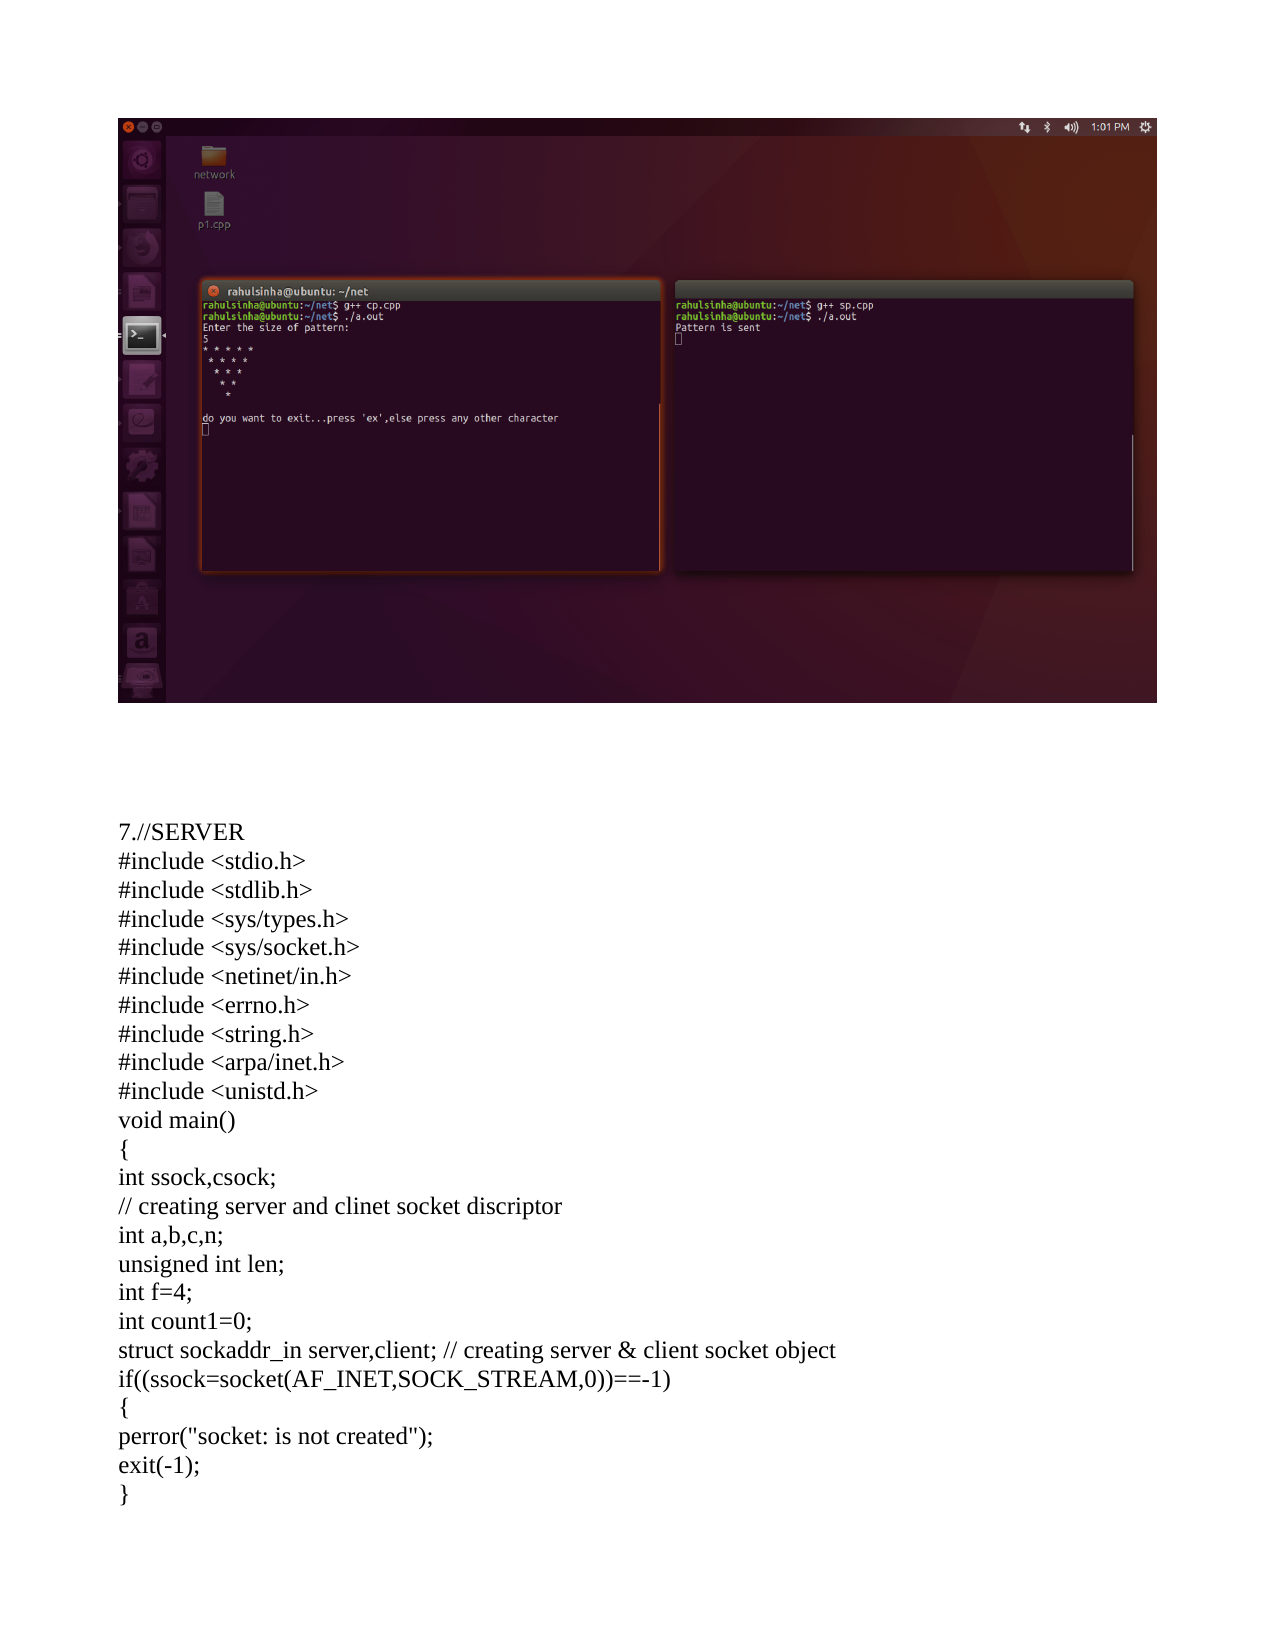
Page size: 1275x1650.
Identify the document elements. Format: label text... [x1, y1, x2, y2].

text #include <unistd.h> [118, 1076, 1157, 1105]
text #include <string.h> [118, 1019, 1157, 1047]
text int a,b,c,n; [118, 1220, 1157, 1249]
text void main() [118, 1105, 1157, 1134]
text #include <stdio.h> [118, 846, 1157, 875]
text int count1=0; [118, 1306, 1157, 1335]
picture [118, 118, 1157, 703]
text perror("socket: is not created"); [118, 1421, 1157, 1450]
text if((ssock=socket(AF_INET,SOCK_STREAM,0))==-1) [118, 1364, 1157, 1392]
text exit(-1); [118, 1450, 1157, 1479]
text { [118, 1392, 1157, 1421]
text { [118, 1134, 1157, 1162]
text int f=4; [118, 1277, 1157, 1306]
text 7.//SERVER [118, 817, 1157, 846]
text #include <sys/types.h> [118, 904, 1157, 932]
text #include <errno.h> [118, 990, 1157, 1019]
text #include <sys/socket.h> [118, 932, 1157, 961]
text struct sockaddr_in server,client; // creating server & client socket object [118, 1335, 1157, 1364]
text #include <arpa/inet.h> [118, 1047, 1157, 1076]
text unsigned int len; [118, 1249, 1157, 1277]
text } [118, 1479, 1157, 1507]
text #include <stdlib.h> [118, 875, 1157, 904]
text #include <netinet/in.h> [118, 961, 1157, 990]
text int ssock,csock; [118, 1162, 1157, 1191]
text // creating server and clinet socket discriptor [118, 1191, 1157, 1220]
